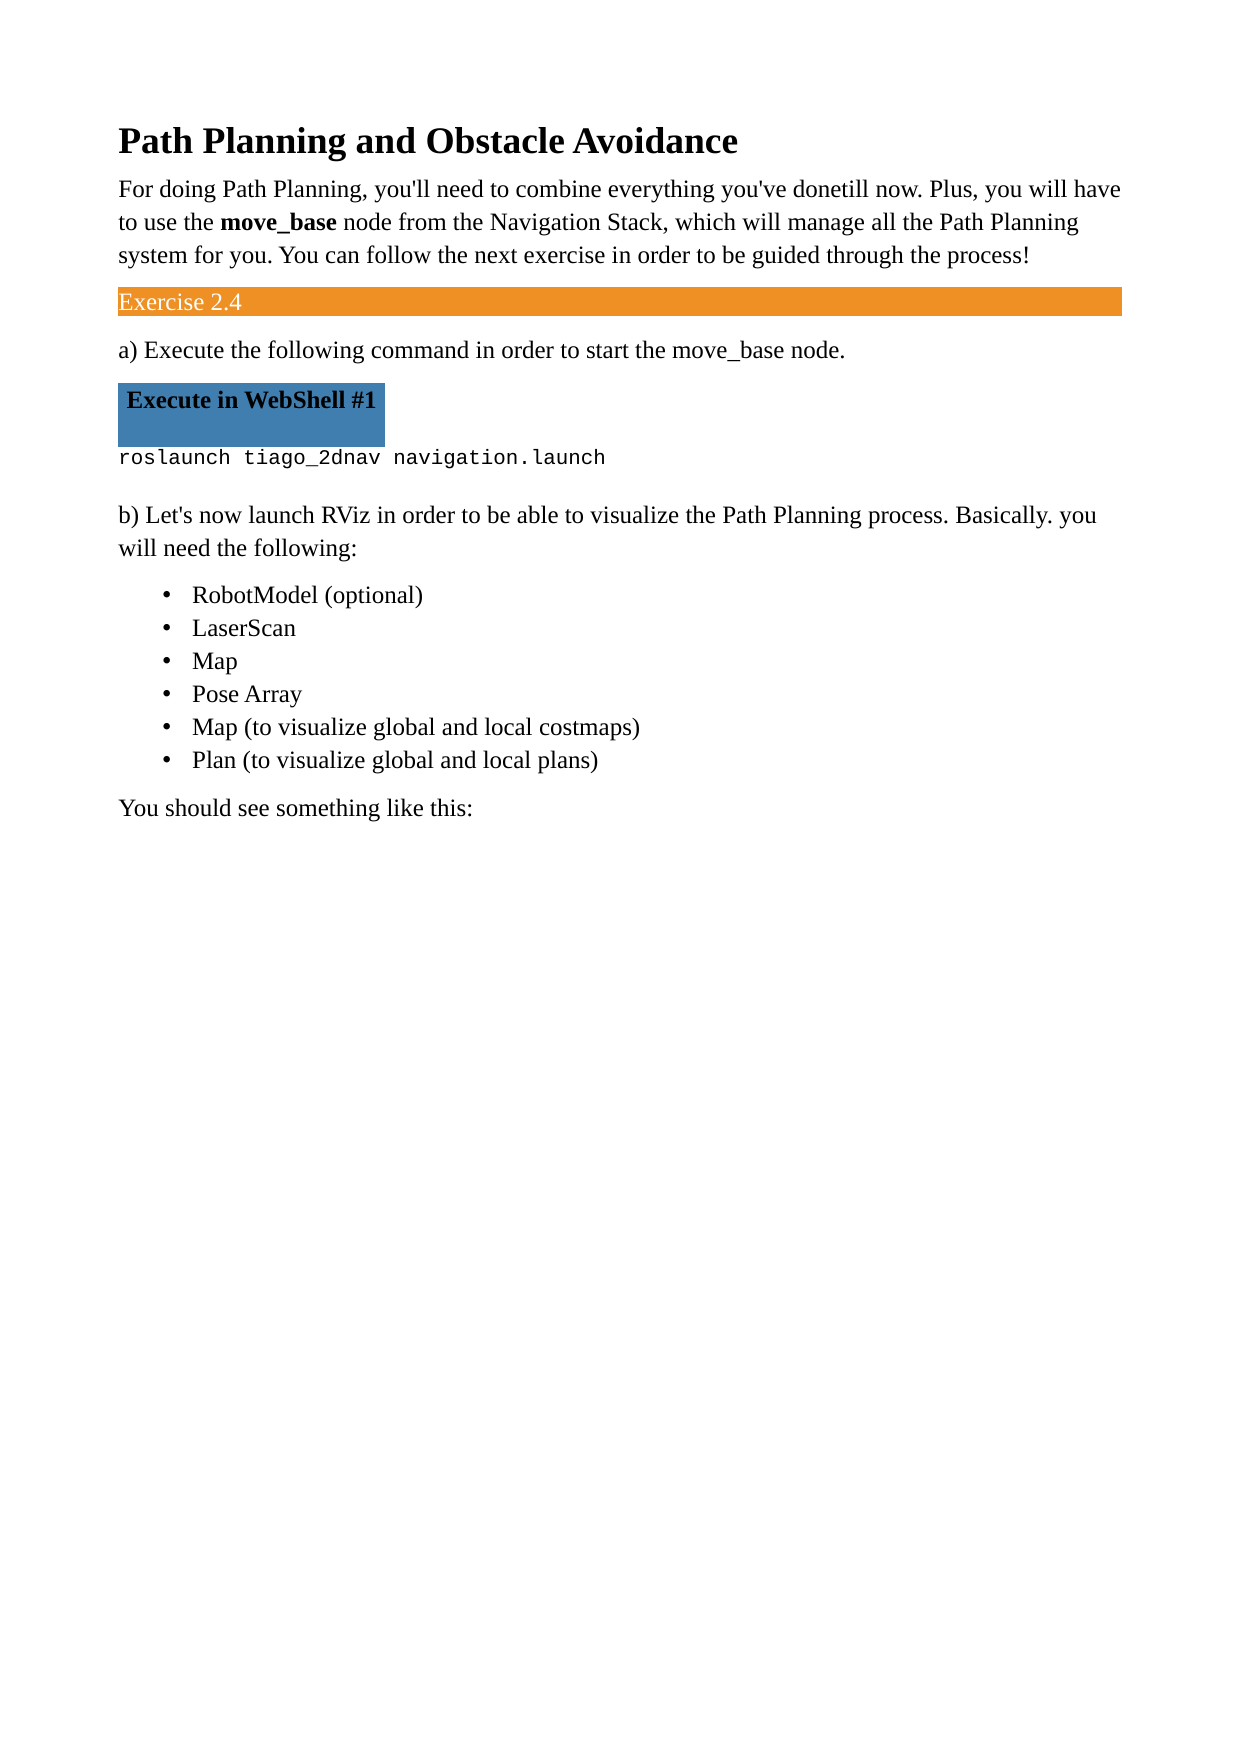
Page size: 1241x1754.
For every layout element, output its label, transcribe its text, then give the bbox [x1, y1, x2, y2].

text a) Execute the following command in order to start the move_base node. [118, 335, 1122, 364]
list RobotModel (optional) [162, 580, 1122, 609]
subtitle Path Planning and Obstacle Avoidance [118, 118, 1122, 161]
list Plan (to visualize global and local plans) [162, 746, 1122, 774]
list Map [162, 646, 1122, 675]
text roslaunch tiago_2dnav navigation.launch [118, 447, 1122, 470]
text For doing Path Planning, you'll need to combine everything you've donetill now. Plus, you will have to use the move_base node from the Navigation Stack, which will manage all the Path Planning system for you. You can follow the next exercise in order to be guided through the process! [118, 174, 1122, 268]
text Exercise 2.4 [118, 287, 1122, 316]
text b) Let's now launch RViz in order to be able to visualize the Path Planning process. Basically. you will need the following: [118, 500, 1122, 562]
list LaserScan [162, 613, 1122, 642]
text You should see something like this: [118, 793, 1122, 822]
list Map (to visualize global and local costmaps) [162, 712, 1122, 741]
list Pose Array [162, 679, 1122, 708]
table_header Execute in WebShell #1 [118, 383, 385, 447]
